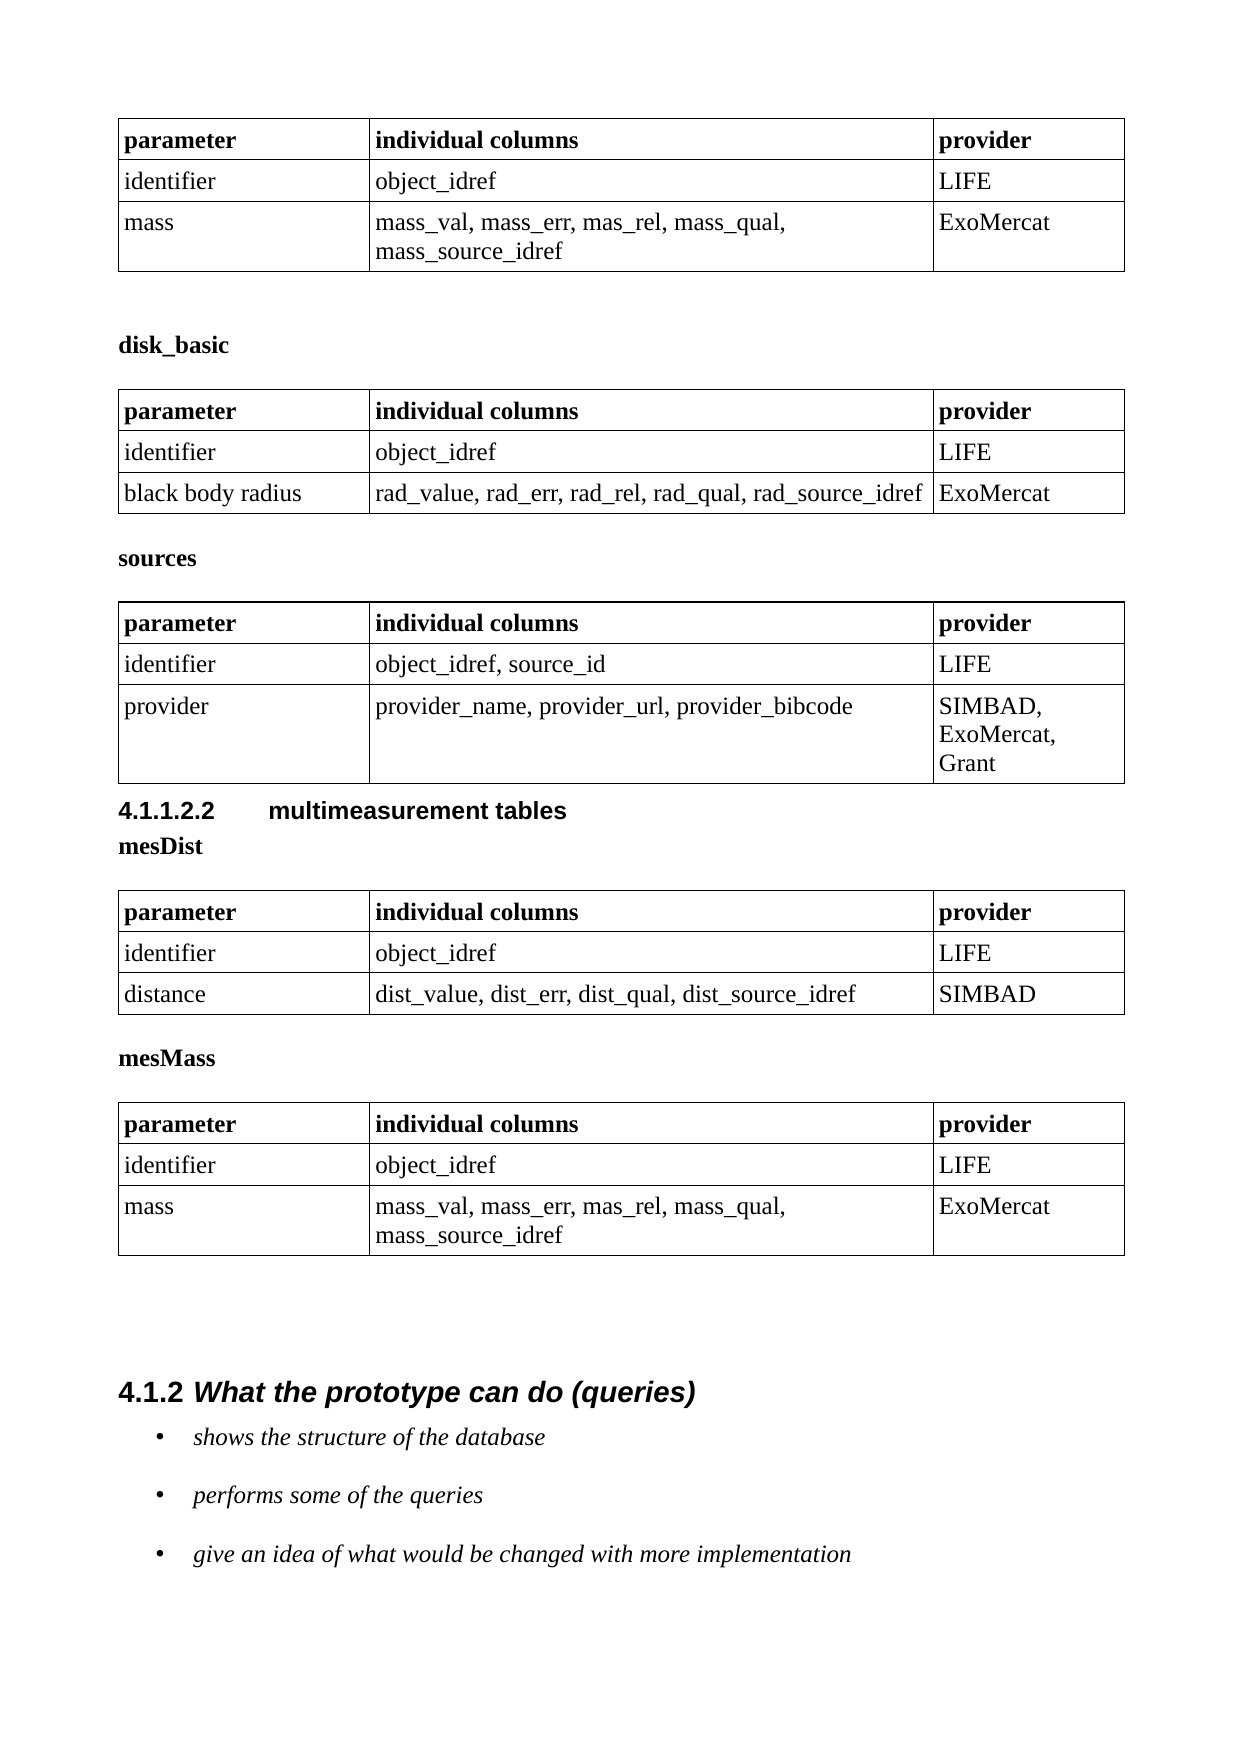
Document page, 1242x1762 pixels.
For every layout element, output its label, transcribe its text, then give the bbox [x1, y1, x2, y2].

table_cell ExoMercat [934, 1186, 1124, 1254]
table_header provider [934, 390, 1124, 430]
table_cell mass_val, mass_err, mas_rel, mass_qual, mass_source_idref [370, 202, 933, 271]
table_cell distance [119, 973, 369, 1013]
table_cell LIFE [934, 644, 1124, 684]
table_cell LIFE [934, 932, 1124, 972]
table_cell LIFE [934, 1144, 1124, 1184]
text disk_basic [118, 330, 1124, 359]
table_cell object_idref, source_id [370, 644, 933, 684]
table_cell identifier [119, 160, 369, 201]
text mesMass [118, 1043, 1124, 1072]
table_cell identifier [119, 644, 369, 684]
table_header individual columns [370, 390, 933, 430]
table_header provider [934, 119, 1124, 159]
table_header provider [934, 603, 1124, 643]
text mesDist [118, 831, 1124, 860]
table_header individual columns [370, 1103, 933, 1143]
table_cell mass [119, 1186, 369, 1254]
table_cell LIFE [934, 160, 1124, 201]
list give an idea of what would be changed with more implementation [156, 1539, 1124, 1568]
table_cell identifier [119, 932, 369, 972]
table_cell identifier [119, 1144, 369, 1184]
table_header parameter [119, 891, 369, 931]
text sources [118, 543, 1124, 571]
table_cell object_idref [370, 160, 933, 201]
table_cell black body radius [119, 473, 369, 513]
table_cell mass [119, 202, 369, 271]
table_cell object_idref [370, 932, 933, 972]
table_header individual columns [370, 891, 933, 931]
table_header provider [934, 891, 1124, 931]
table_cell rad_value, rad_err, rad_rel, rad_qual, rad_source_idref [370, 473, 933, 513]
table_header individual columns [370, 603, 933, 643]
table_cell dist_value, dist_err, dist_qual, dist_source_idref [370, 973, 933, 1013]
table_header provider [934, 1103, 1124, 1143]
table_header parameter [119, 390, 369, 430]
table_cell provider_name, provider_url, provider_bibcode [370, 685, 933, 783]
table_cell ExoMercat [934, 473, 1124, 513]
table_cell provider [119, 685, 369, 783]
subtitle multimeasurement tables [118, 796, 1124, 825]
list shows the structure of the database [156, 1422, 1124, 1450]
table_cell LIFE [934, 431, 1124, 472]
table_header parameter [119, 603, 369, 643]
table_cell SIMBAD [934, 973, 1124, 1013]
table_cell identifier [119, 431, 369, 472]
table_cell SIMBAD, ExoMercat, Grant [934, 685, 1124, 783]
list performs some of the queries [156, 1480, 1124, 1509]
table_header individual columns [370, 119, 933, 159]
subtitle What the prototype can do (queries) [118, 1375, 1124, 1409]
table_cell object_idref [370, 1144, 933, 1184]
table_cell mass_val, mass_err, mas_rel, mass_qual, mass_source_idref [370, 1186, 933, 1254]
table_cell ExoMercat [934, 202, 1124, 271]
table_header parameter [119, 1103, 369, 1143]
table_header parameter [119, 119, 369, 159]
table_cell object_idref [370, 431, 933, 472]
